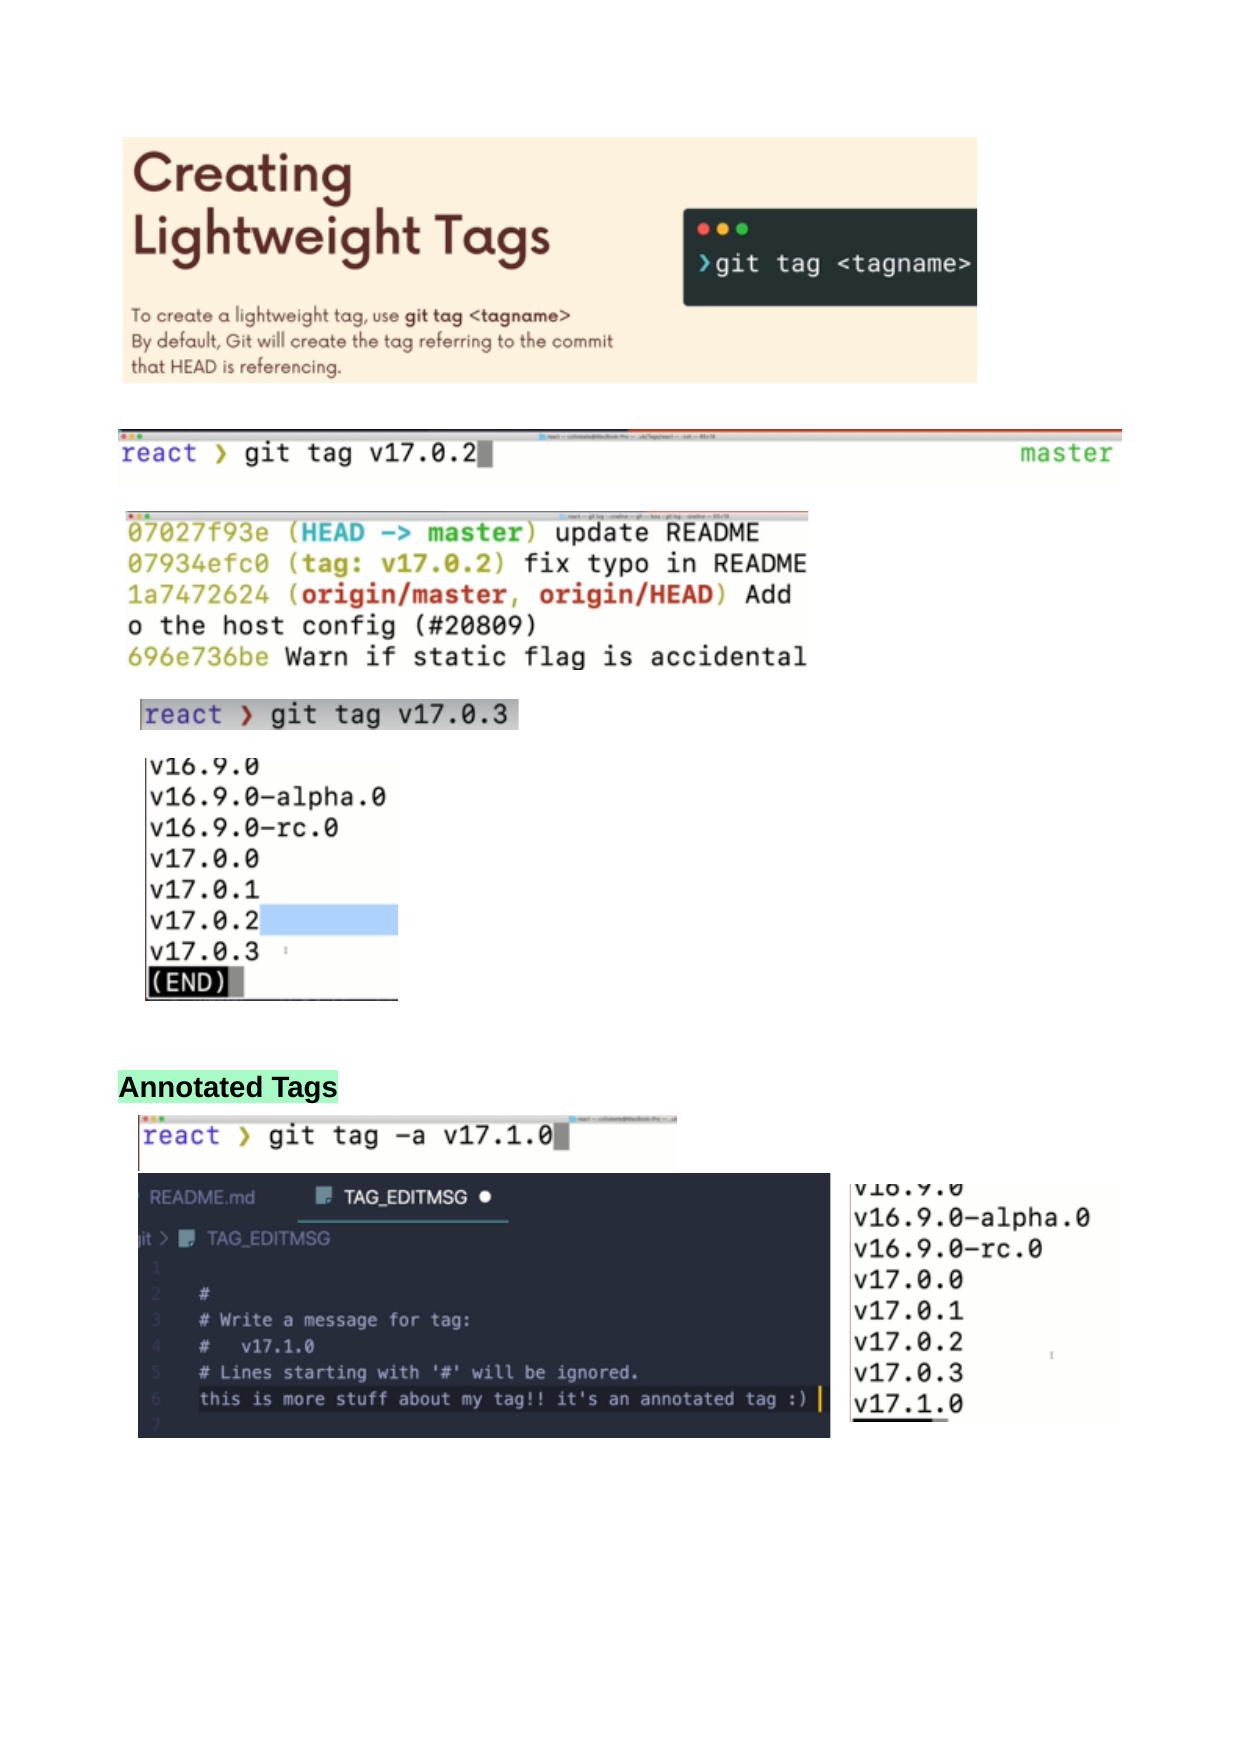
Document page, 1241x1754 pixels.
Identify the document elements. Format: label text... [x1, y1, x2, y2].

picture [122, 137, 978, 383]
picture [125, 511, 809, 670]
picture [140, 699, 519, 730]
picture [118, 429, 1123, 488]
picture [138, 1115, 678, 1171]
subtitle Annotated Tags [118, 1069, 1122, 1103]
picture [145, 758, 399, 1001]
picture [138, 1173, 831, 1438]
picture [849, 1184, 1122, 1422]
